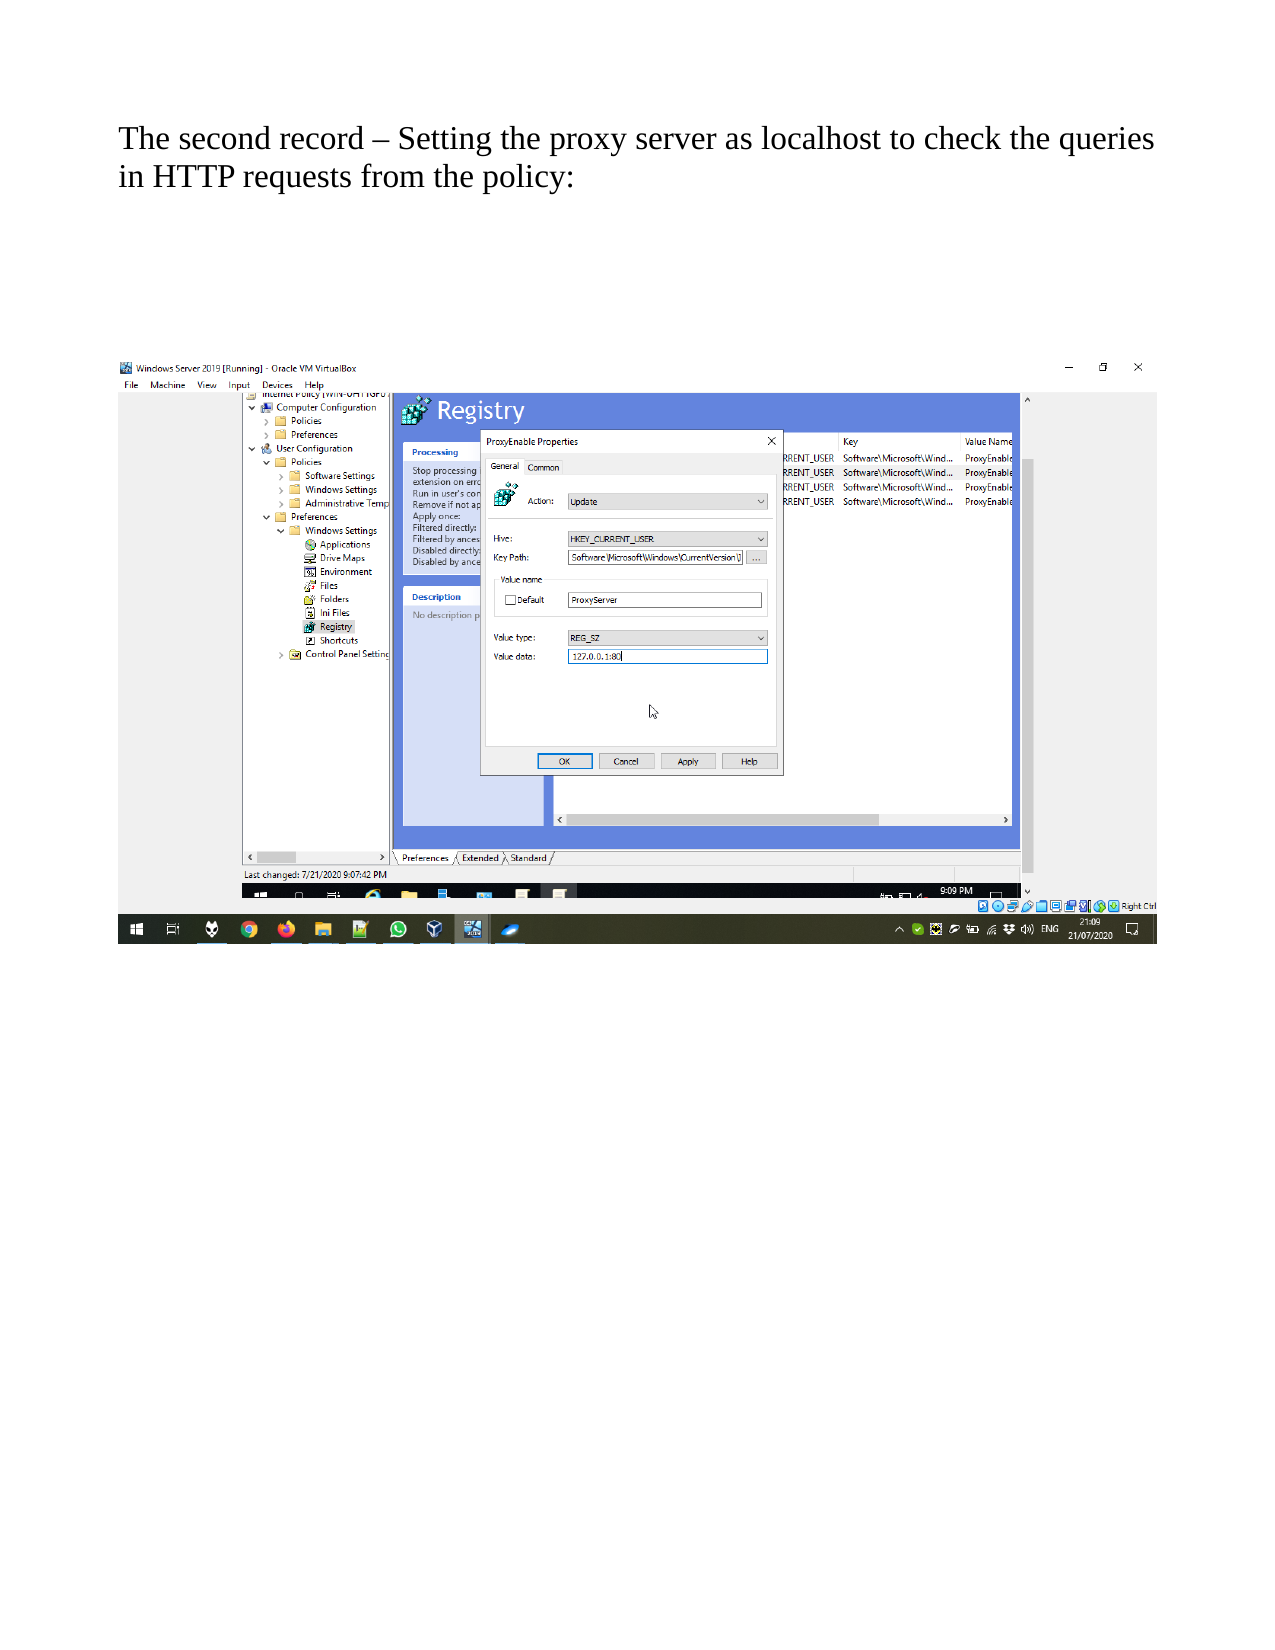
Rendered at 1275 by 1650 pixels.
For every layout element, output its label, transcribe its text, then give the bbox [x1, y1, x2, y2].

text The second record – Setting the proxy server as localhost to check the queries in HTTP requests from the policy: [118, 118, 1157, 195]
picture [118, 360, 1157, 944]
